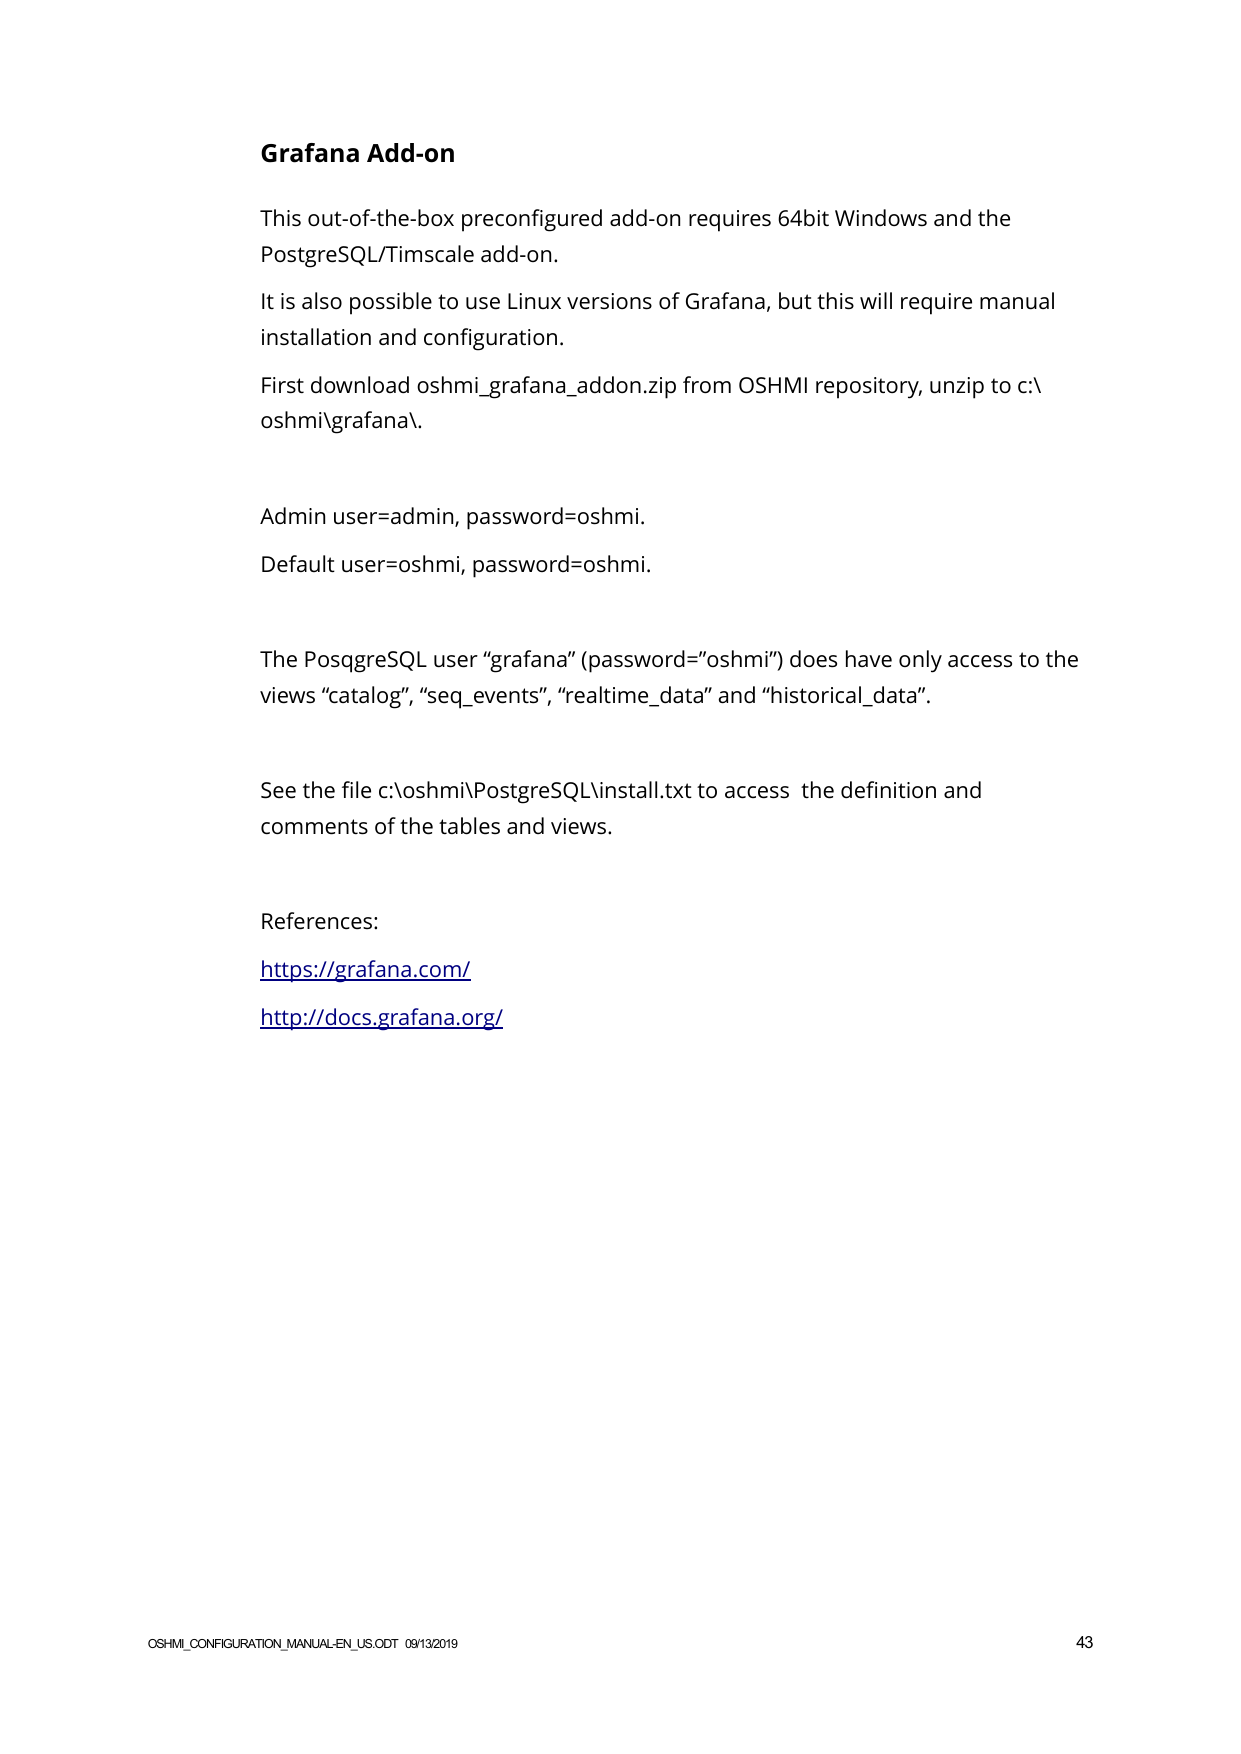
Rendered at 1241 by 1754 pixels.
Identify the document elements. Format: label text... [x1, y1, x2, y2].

subtitle Grafana Add-on [260, 136, 1093, 170]
text See the file c:\oshmi\PostgreSQL\install.txt to access the definition and comments of the tables and views. [260, 775, 1093, 841]
text Default user=oshmi, password=oshmi. [260, 549, 1093, 578]
text Admin user=admin, password=oshmi. [260, 501, 1093, 531]
text https://grafana.com/ [260, 954, 1093, 984]
text This out-of-the-box preconfigured add-on requires 64bit Windows and the PostgreSQL/Timscale add-on. [260, 203, 1093, 268]
text http://docs.grafana.org/ [260, 1002, 1093, 1032]
text It is also possible to use Linux versions of Grafana, but this will require manual installation and configuration. [260, 286, 1093, 352]
text References: [260, 906, 1093, 936]
text The PosqgreSQL user “grafana” (password=”oshmi”) does have only access to the views “catalog”, “seq_events”, “realtime_data” and “historical_data”. [260, 644, 1093, 709]
text First download oshmi_grafana_addon.zip from OSHMI repository, unzip to c:\oshmi\grafana\. [260, 370, 1093, 435]
